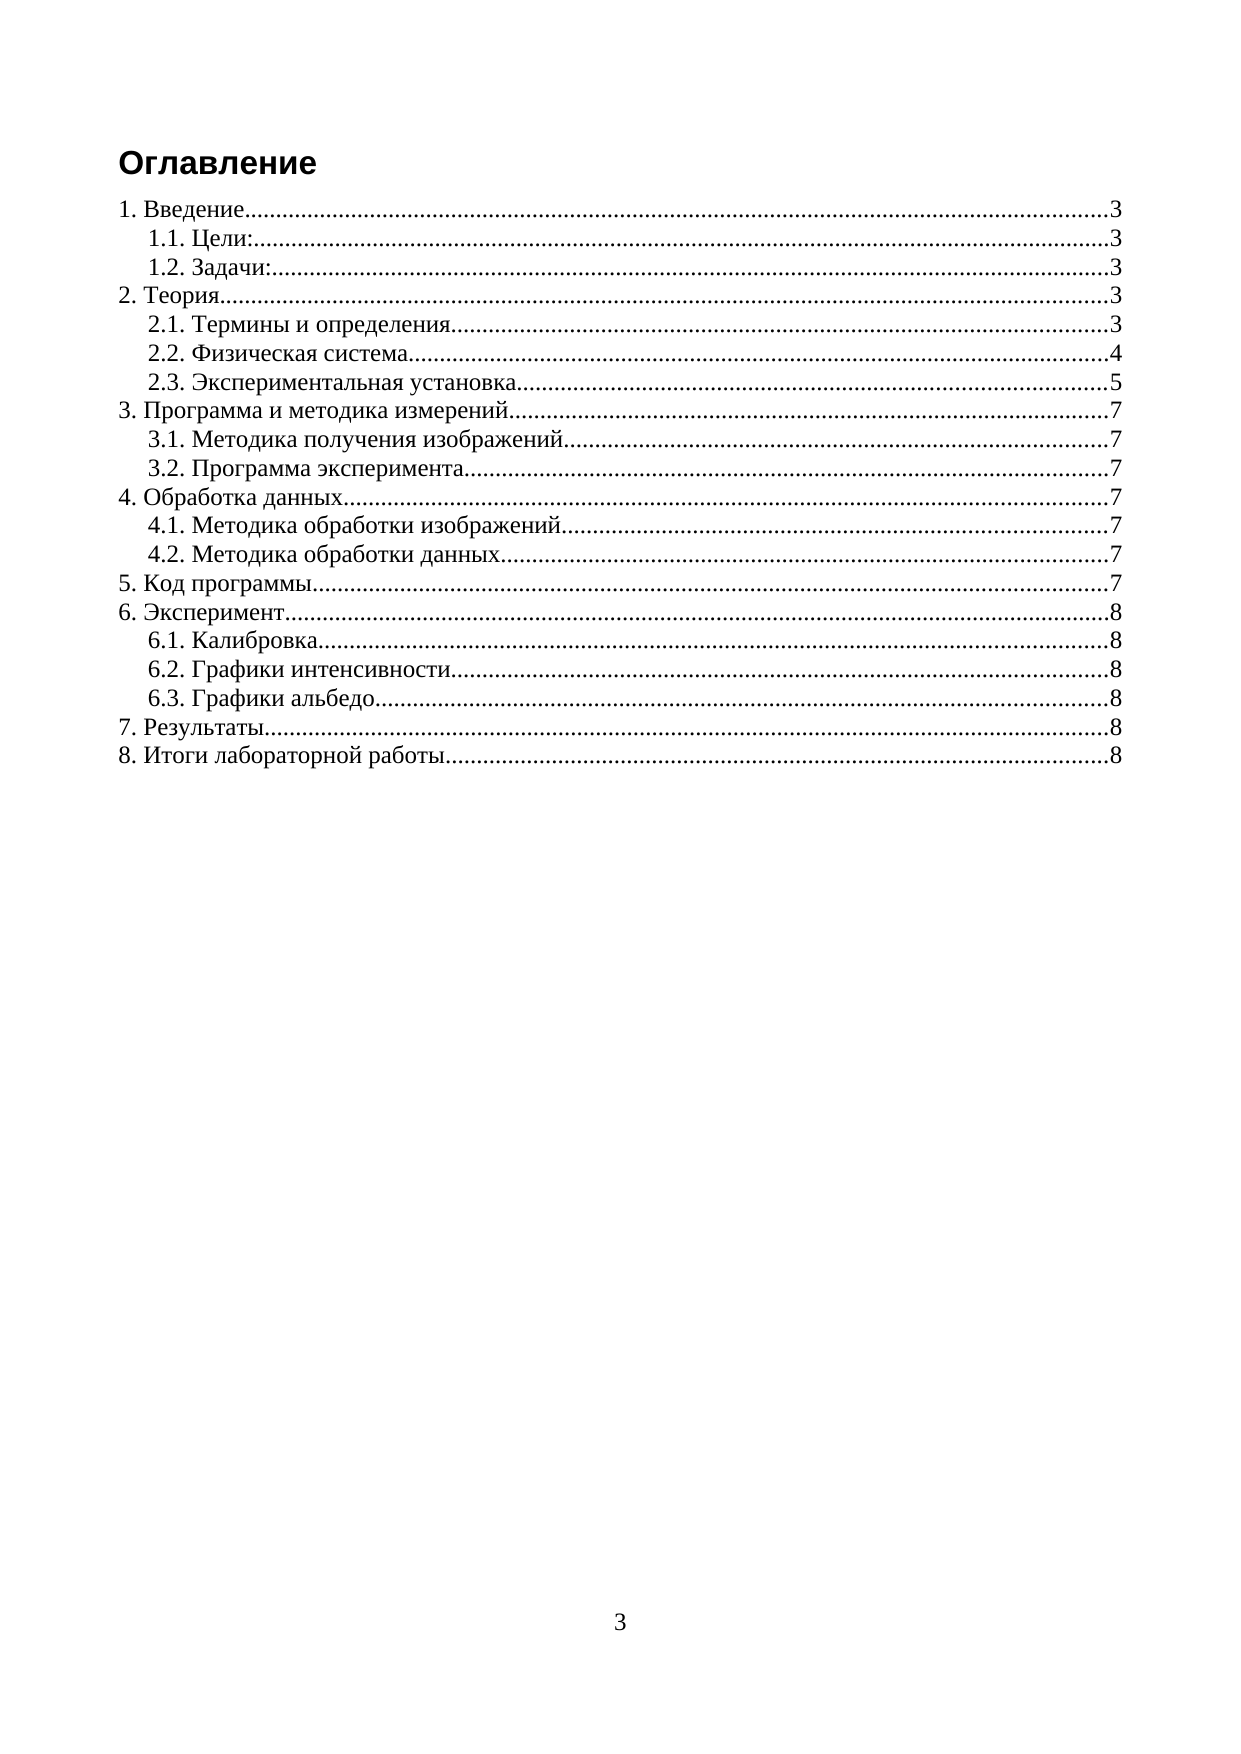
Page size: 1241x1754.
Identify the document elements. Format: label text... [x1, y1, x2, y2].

text 5. Код программы 7 [118, 568, 1122, 597]
text 6.2. Графики интенсивности 8 [148, 654, 1122, 683]
text 3. Программа и методика измерений 7 [118, 395, 1122, 424]
text 4. Обработка данных 7 [118, 482, 1122, 510]
text 2.3. Экспериментальная установка 5 [148, 367, 1122, 395]
text 1.2. Задачи: 3 [148, 252, 1122, 280]
text 2.2. Физическая система 4 [148, 338, 1122, 367]
text 8. Итоги лабораторной работы 8 [118, 740, 1122, 769]
text 4.2. Методика обработки данных 7 [148, 539, 1122, 568]
text 6.3. Графики альбедо 8 [148, 683, 1122, 712]
text 2.1. Термины и определения. 3 [148, 309, 1122, 338]
text 3.2. Программа эксперимента 7 [148, 453, 1122, 482]
text 4.1. Методика обработки изображений 7 [148, 510, 1122, 539]
text 6. Эксперимент 8 [118, 597, 1122, 625]
text 6.1. Калибровка 8 [148, 625, 1122, 654]
subtitle Оглавление [118, 143, 1122, 182]
text 3.1. Методика получения изображений 7 [148, 424, 1122, 453]
text 1. Введение. 3 [118, 194, 1122, 223]
text 1.1. Цели: 3 [148, 223, 1122, 252]
text 2. Теория. 3 [118, 280, 1122, 309]
text 7. Результаты 8 [118, 712, 1122, 740]
